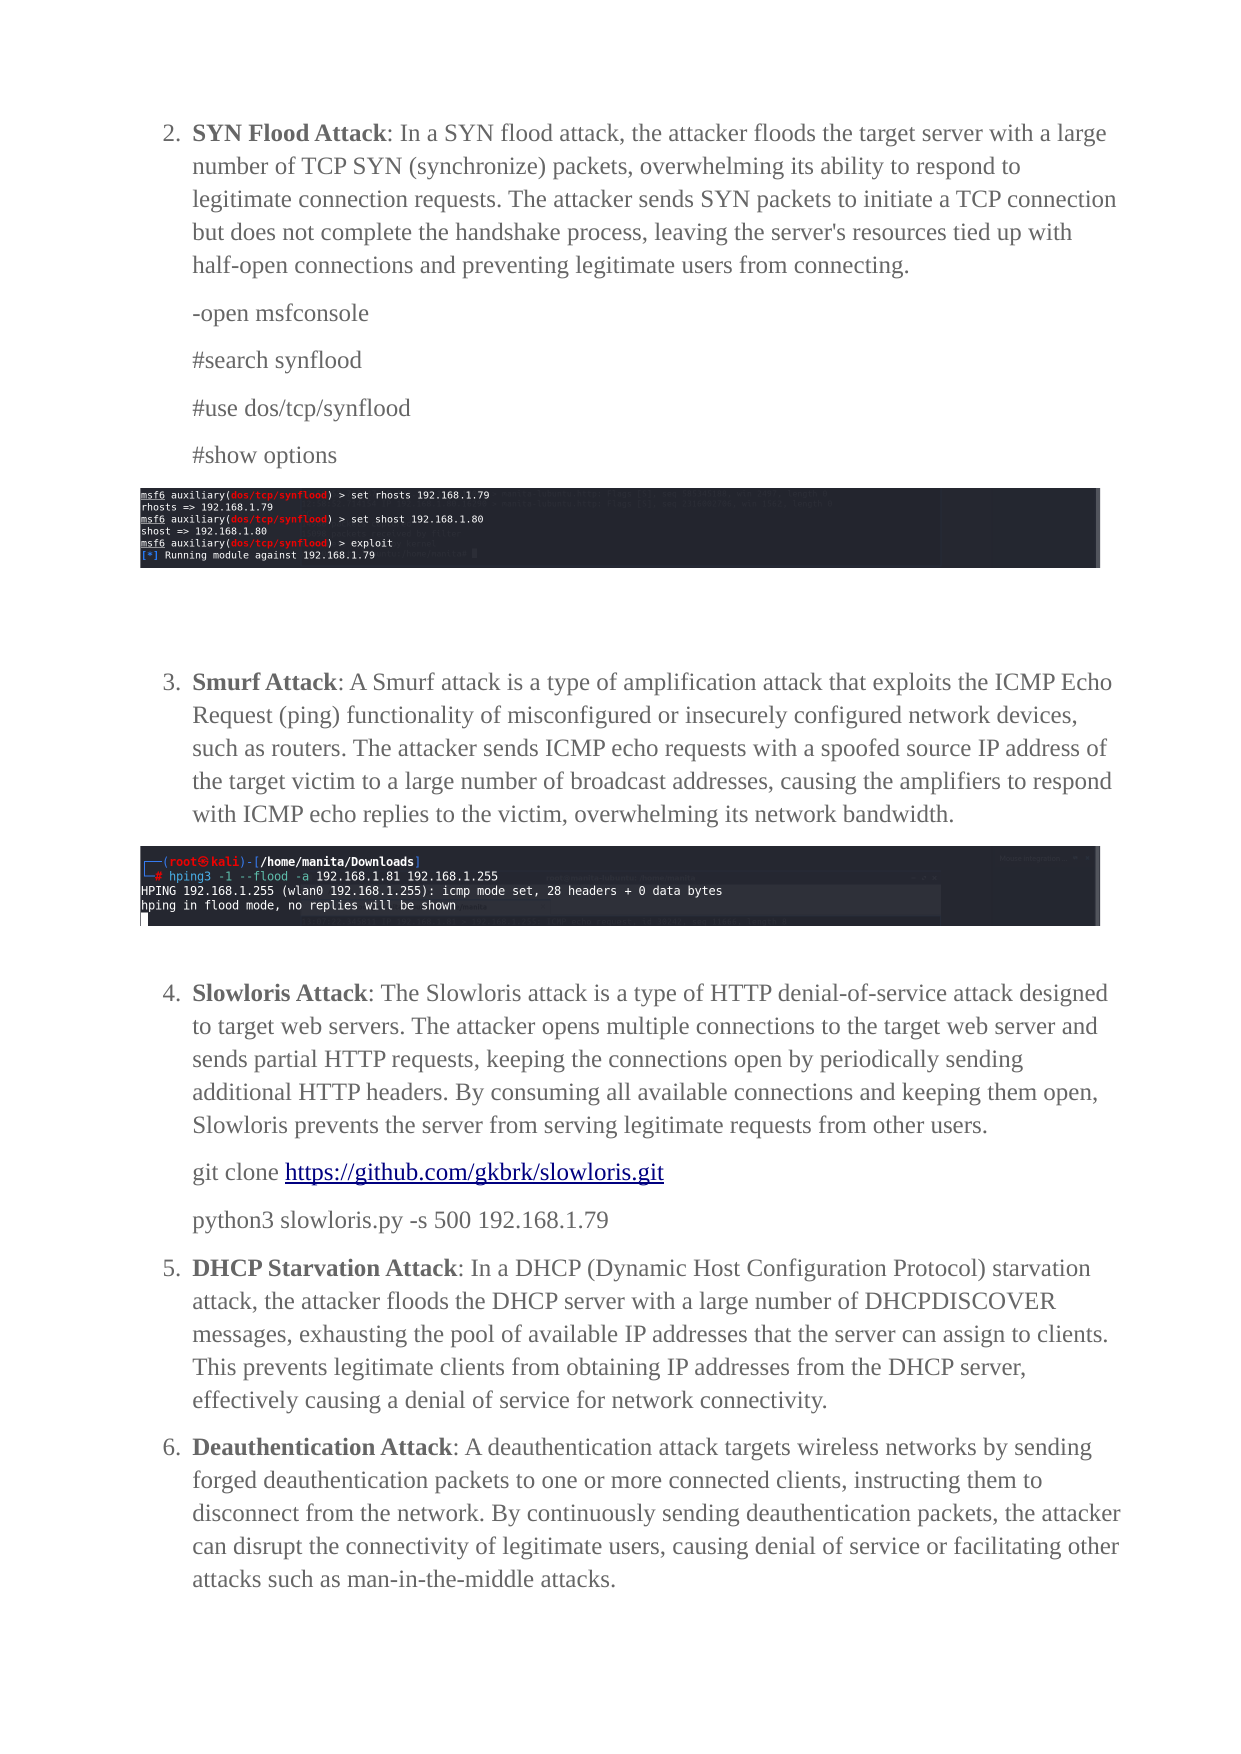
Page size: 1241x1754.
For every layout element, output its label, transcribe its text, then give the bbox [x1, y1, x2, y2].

list #use dos/tcp/synflood [162, 393, 1122, 422]
list SYN Flood Attack: In a SYN flood attack, the attacker floods the target server with a large number of TCP SYN (synchronize) packets, overwhelming its ability to respond to legitimate connection requests. The attacker sends SYN packets to initiate a TCP connection but does not complete the handshake process, leaving the server's resources tied up with half-open connections and preventing legitimate users from connecting. [162, 118, 1122, 279]
list #show options [162, 441, 1122, 469]
list git clone https://github.com/gkbrk/slowloris.git [162, 1157, 1122, 1186]
list Smurf Attack: A Smurf attack is a type of amplification attack that exploits the ICMP Echo Request (ping) functionality of misconfigured or insecurely configured network devices, such as routers. The attacker sends ICMP echo requests with a spoofed source IP address of the target victim to a large number of broadcast addresses, causing the amplifiers to respond with ICMP echo replies to the victim, overwhelming its network bandwidth. [162, 667, 1122, 828]
list Deauthentication Attack: A deauthentication attack targets wireless networks by sending forged deauthentication packets to one or more connected clients, instructing them to disconnect from the network. By continuously sending deauthentication packets, the attacker can disrupt the connectivity of legitimate users, causing denial of service or facilitating other attacks such as man-in-the-middle attacks. [162, 1432, 1122, 1593]
list Slowloris Attack: The Slowloris attack is a type of HTTP denial-of-service attack designed to target web servers. The attacker opens multiple connections to the target web server and sends partial HTTP requests, keeping the connections open by periodically sending additional HTTP headers. By consuming all available connections and keeping them open, Slowloris prevents the server from serving legitimate requests from other users. [162, 978, 1122, 1139]
picture [140, 846, 1100, 926]
picture [140, 488, 1100, 568]
list python3 slowloris.py -s 500 192.168.1.79 [162, 1205, 1122, 1234]
list DHCP Starvation Attack: In a DHCP (Dynamic Host Configuration Protocol) starvation attack, the attacker floods the DHCP server with a large number of DHCPDISCOVER messages, exhausting the pool of available IP addresses that the server can assign to clients. This prevents legitimate clients from obtaining IP addresses from the DHCP server, effectively causing a denial of service for network connectivity. [162, 1253, 1122, 1413]
list #search synflood [162, 345, 1122, 374]
list -open msfconsole [162, 298, 1122, 327]
